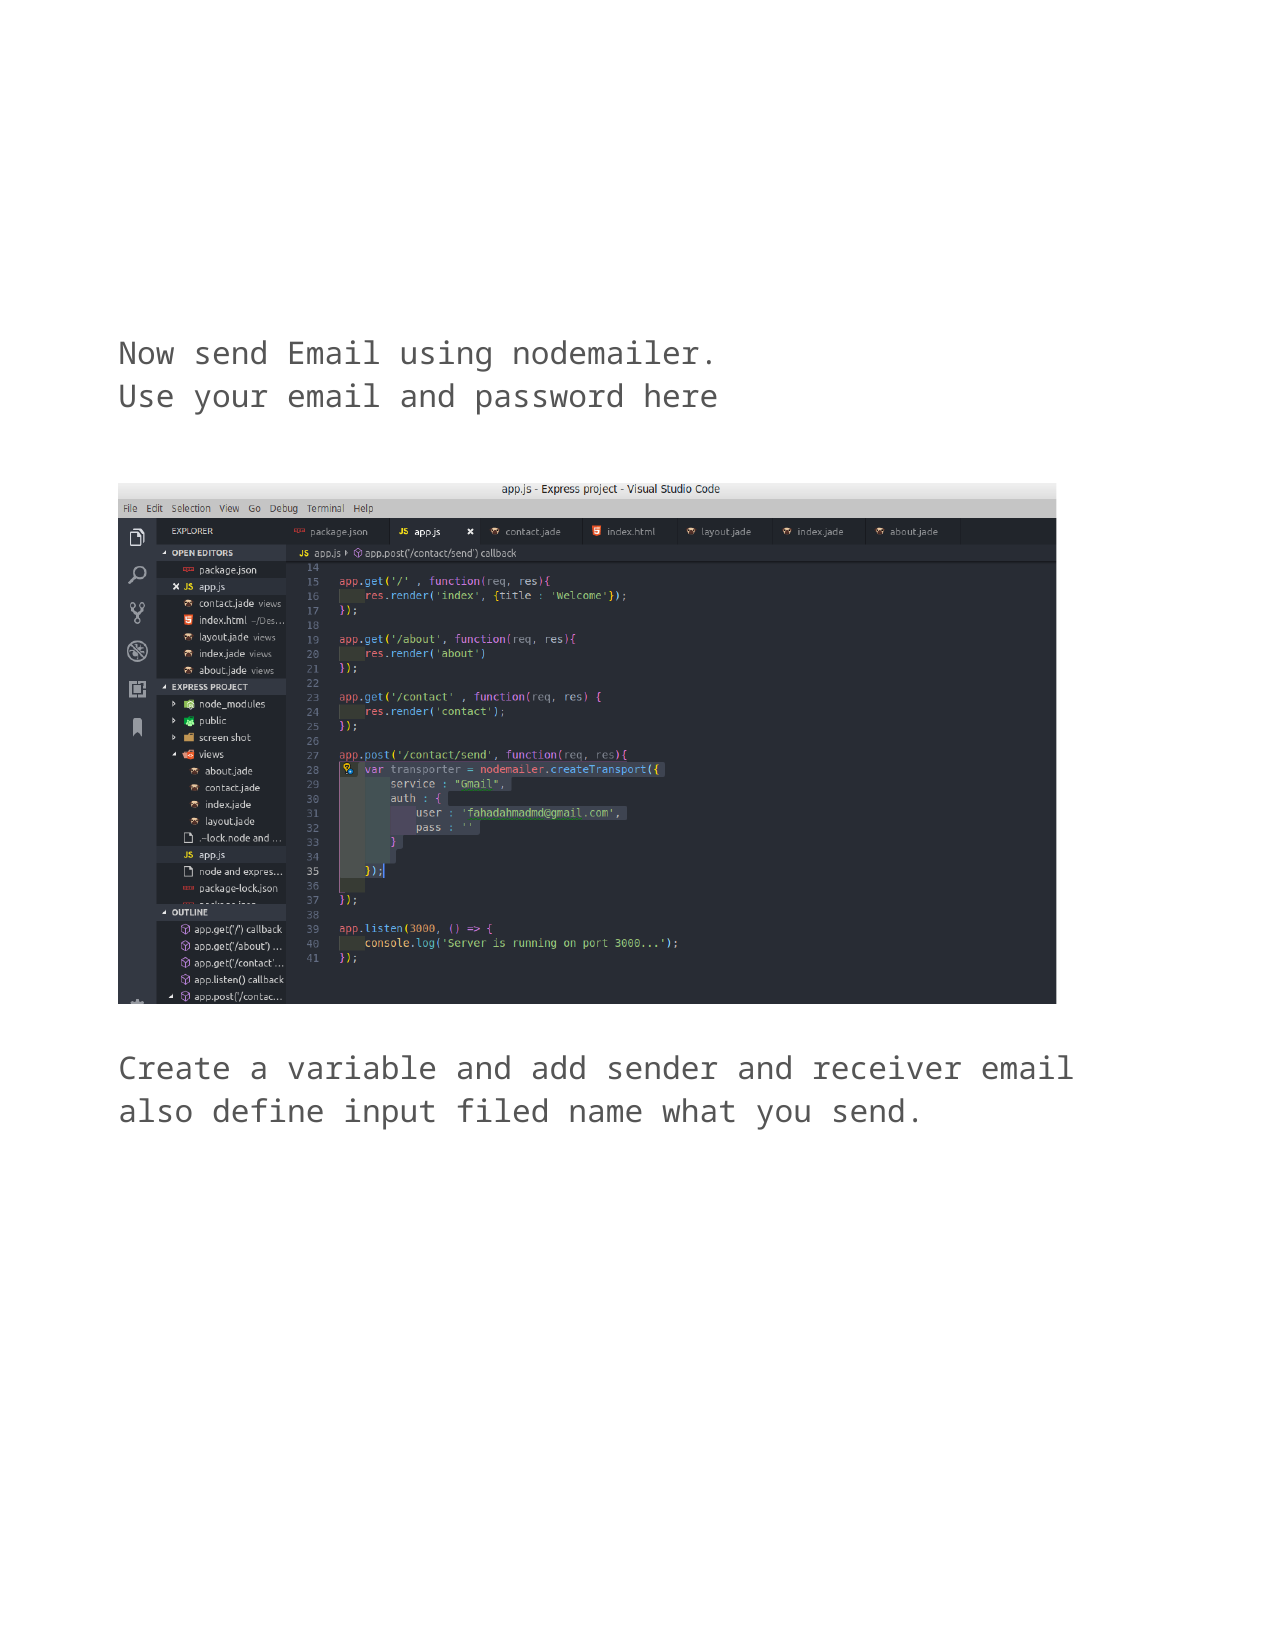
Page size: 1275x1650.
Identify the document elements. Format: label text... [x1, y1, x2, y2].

picture [118, 483, 1057, 1004]
text Now send Email using nodemailer. [118, 331, 1157, 374]
text Create a variable and add sender and receiver email also define input filed name what you send. [118, 1046, 1157, 1131]
text Use your email and password here [118, 374, 1157, 416]
